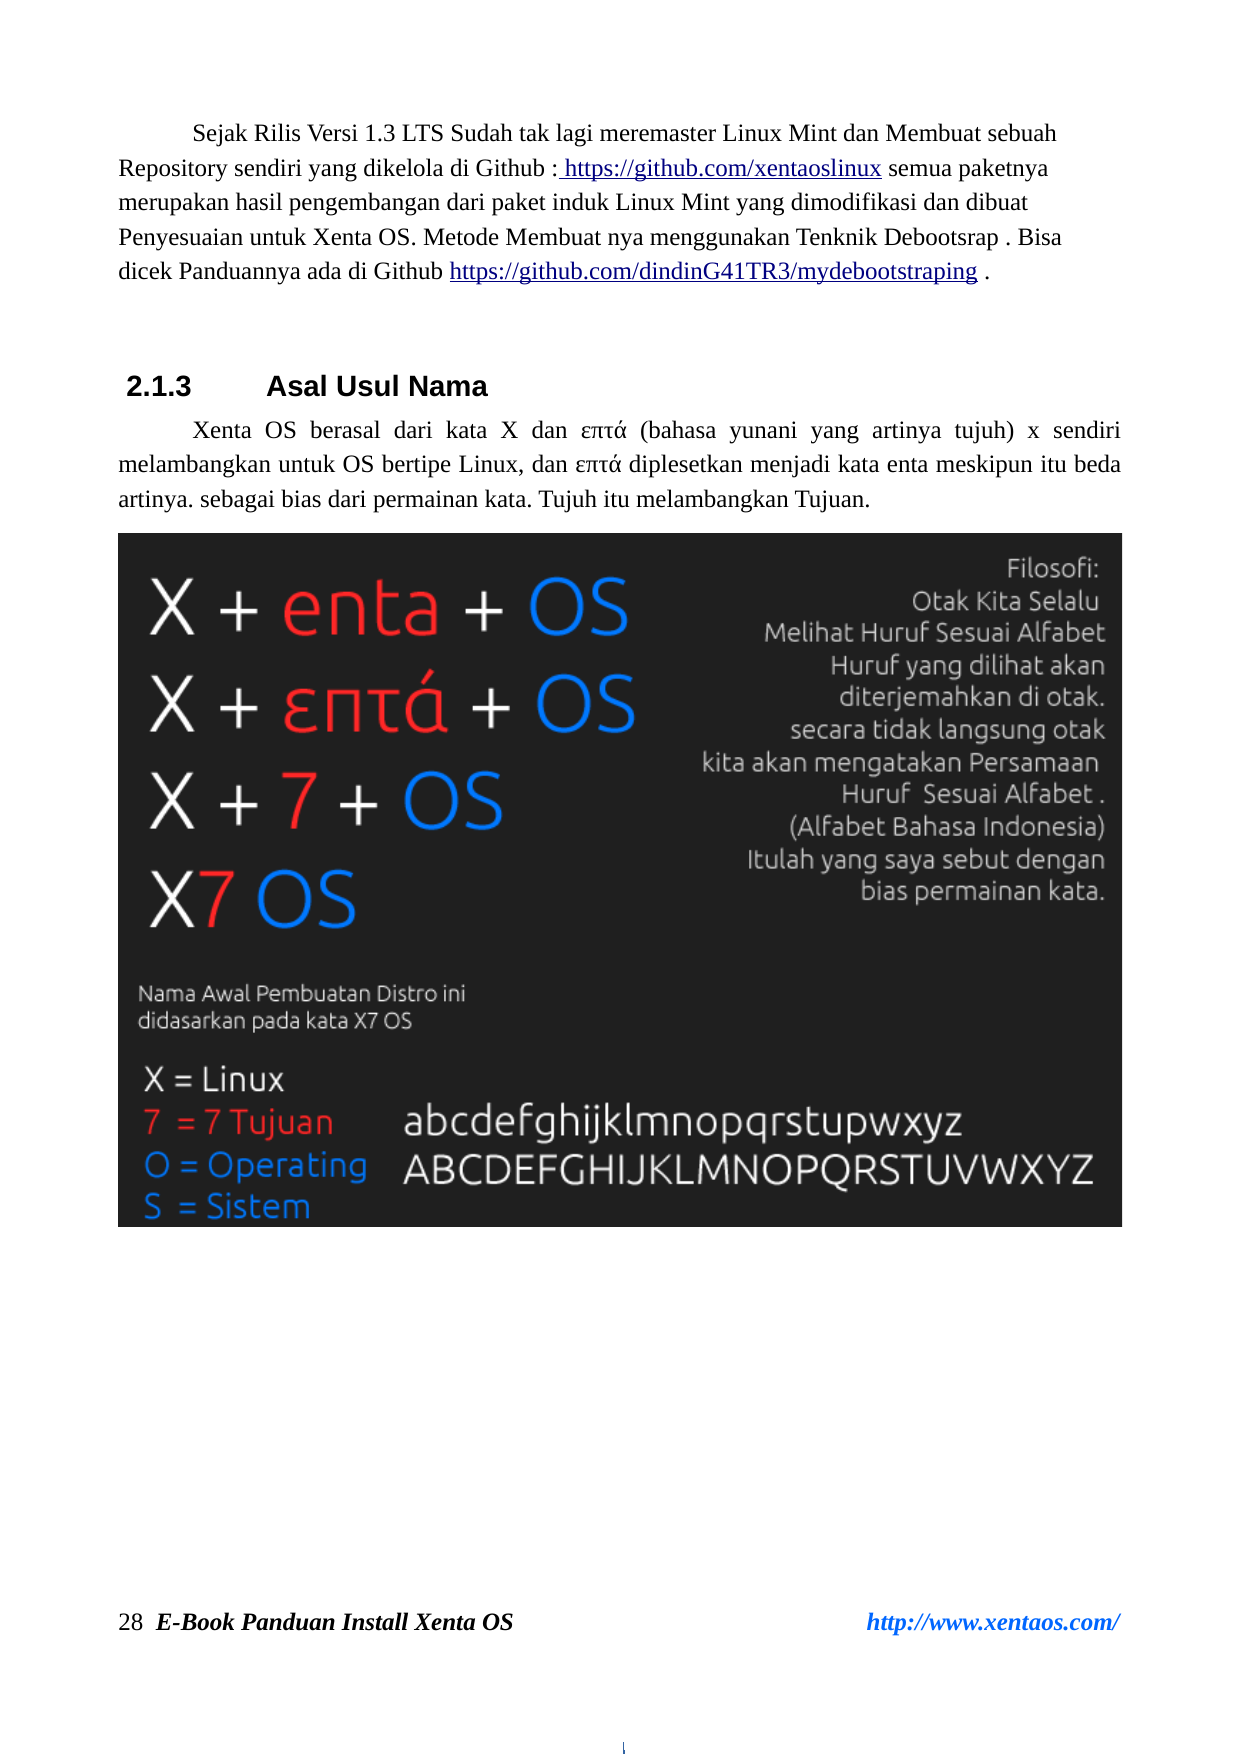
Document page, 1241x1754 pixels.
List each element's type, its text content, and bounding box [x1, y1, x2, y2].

text Sejak Rilis Versi 1.3 LTS Sudah tak lagi meremaster Linux Mint dan Membuat sebuah Repository sendiri yang dikelola di Github : https://github.com/xentaoslinux semua paketnya merupakan hasil pengembangan dari paket induk Linux Mint yang dimodifikasi dan dibuat Penyesuaian untuk Xenta OS. Metode Membuat nya menggunakan Tenknik Debootsrap . Bisa dicek Panduannya ada di Github https://github.com/dindinG41TR3/mydebootstraping . [118, 118, 1122, 285]
picture [118, 533, 1123, 1227]
subtitle Asal Usul Nama [118, 369, 1122, 402]
text Xenta OS berasal dari kata X dan επτά (bahasa yunani yang artinya tujuh) x sendiri melambangkan untuk OS bertipe Linux, dan επτά diplesetkan menjadi kata enta meskipun itu beda artinya. sebagai bias dari permainan kata. Tujuh itu melambangkan Tujuan. [118, 415, 1122, 513]
